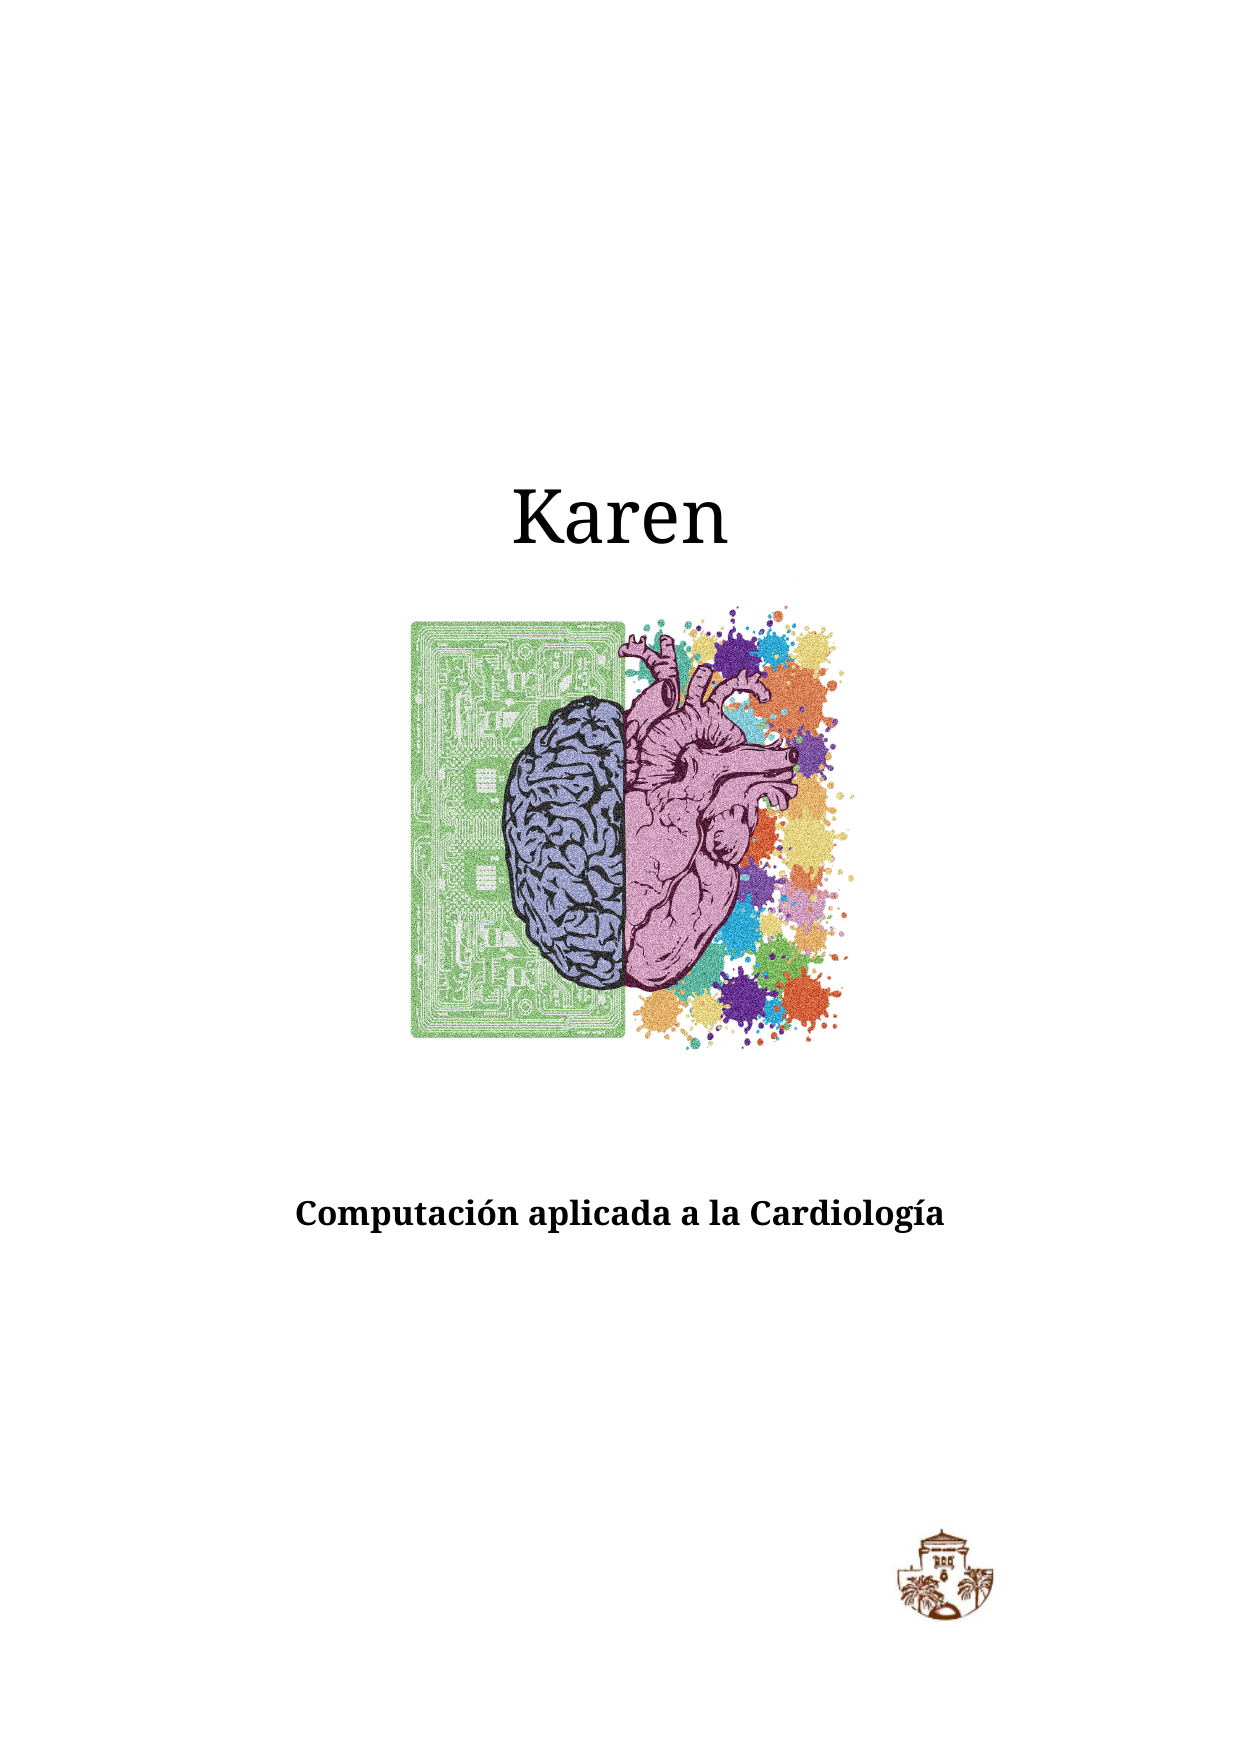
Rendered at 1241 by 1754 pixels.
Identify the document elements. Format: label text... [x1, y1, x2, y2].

text Computación aplicada a la Cardiología [118, 1189, 1122, 1235]
text Karen [118, 463, 1122, 565]
picture [399, 582, 855, 1065]
picture [889, 1520, 1002, 1633]
